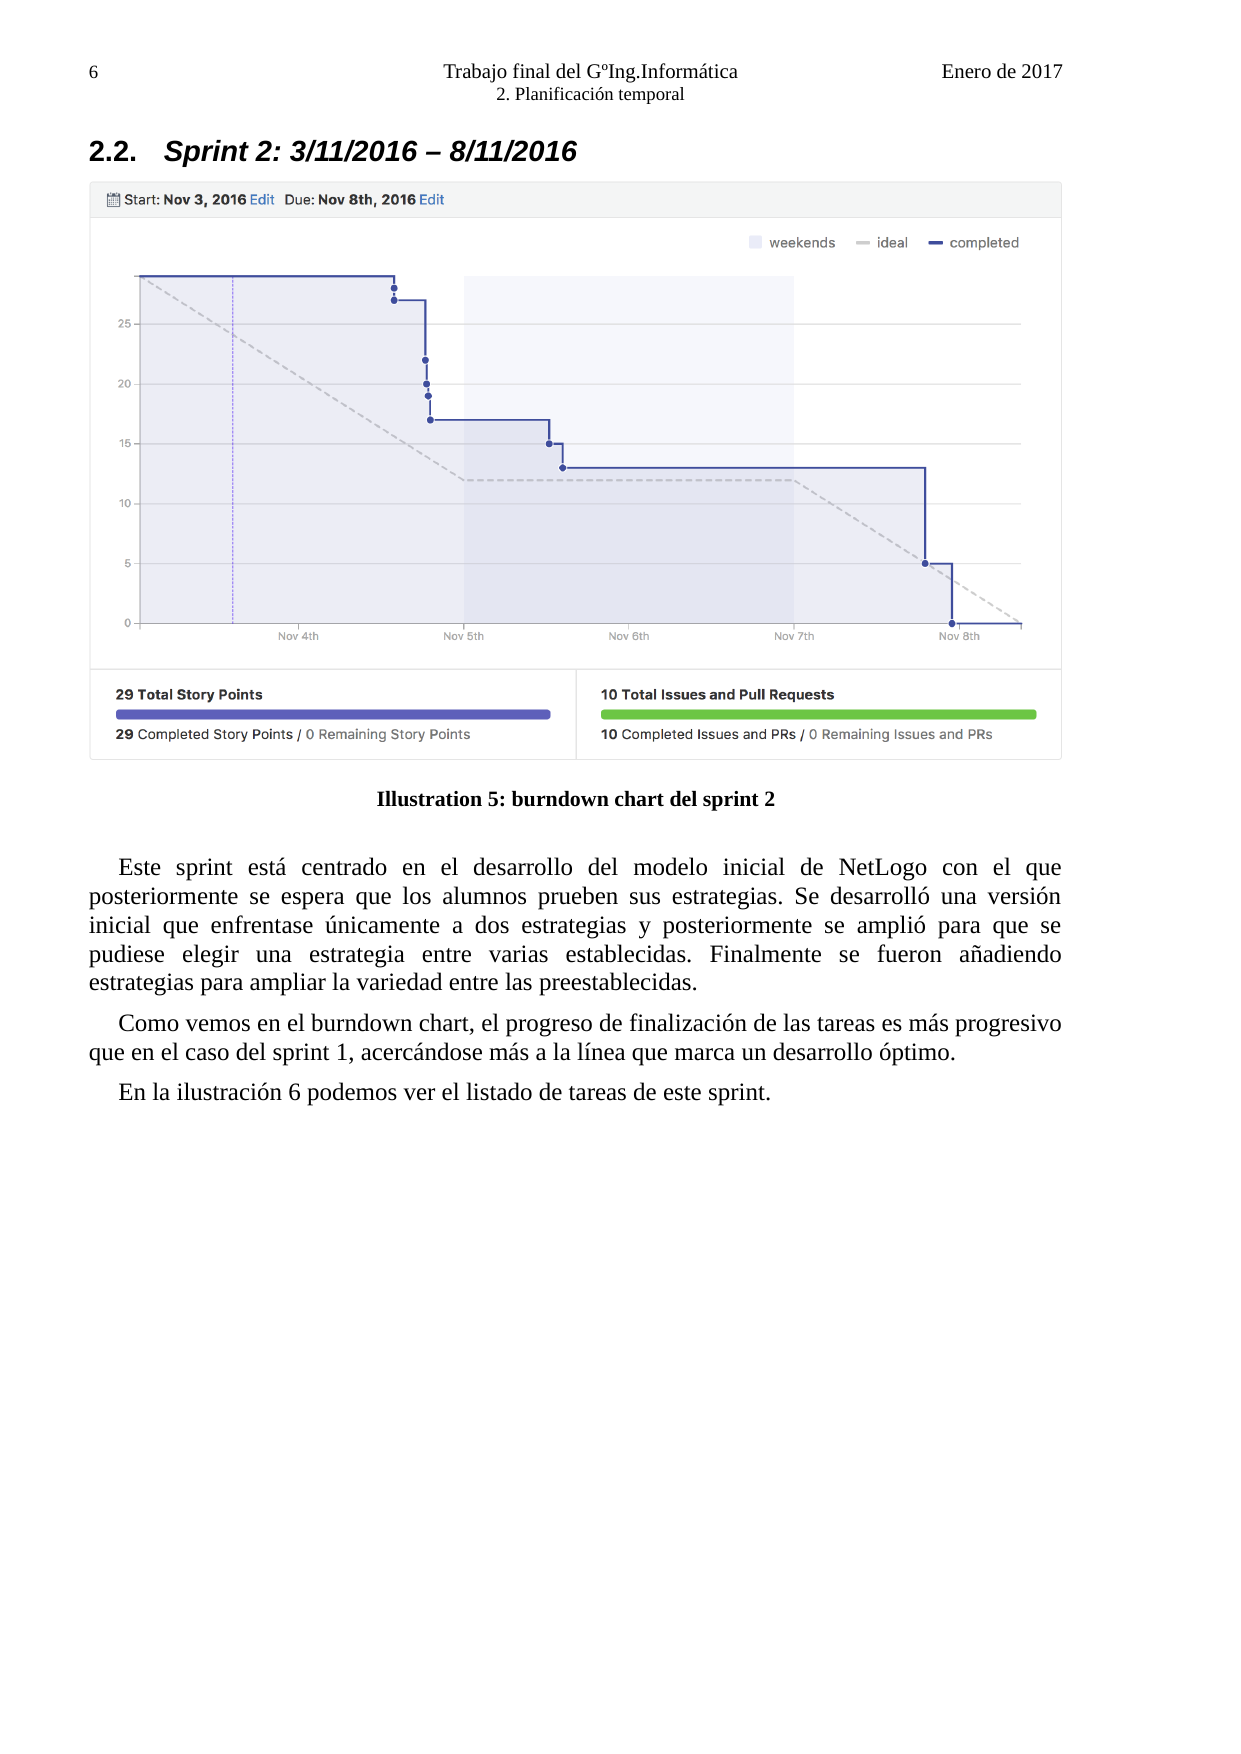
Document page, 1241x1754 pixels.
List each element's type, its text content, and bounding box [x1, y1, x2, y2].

text Como vemos en el burndown chart, el progreso de finalización de las tareas es más progresivo que en el caso del sprint 1, acercándose más a la línea que marca un desarrollo óptimo. [88, 1008, 1063, 1066]
picture [88, 179, 1063, 761]
text Illustration 5: burndown chart del sprint 2 [88, 761, 1063, 811]
text En la ilustración 6 podemos ver el listado de tareas de este sprint. [88, 1077, 1063, 1106]
subtitle Sprint 2: 3/11/2016 – 8/11/2016 [88, 134, 1063, 168]
text Este sprint está centrado en el desarrollo del modelo inicial de NetLogo con el que posteriormente se espera que los alumnos prueben sus estrategias. Se desarrolló una versión inicial que enfrentase únicamente a dos estrategias y posteriormente se amplió para que se pudiese elegir una estrategia entre varias establecidas. Finalmente se fueron añadiendo estrategias para ampliar la variedad entre las preestablecidas. [88, 852, 1063, 996]
